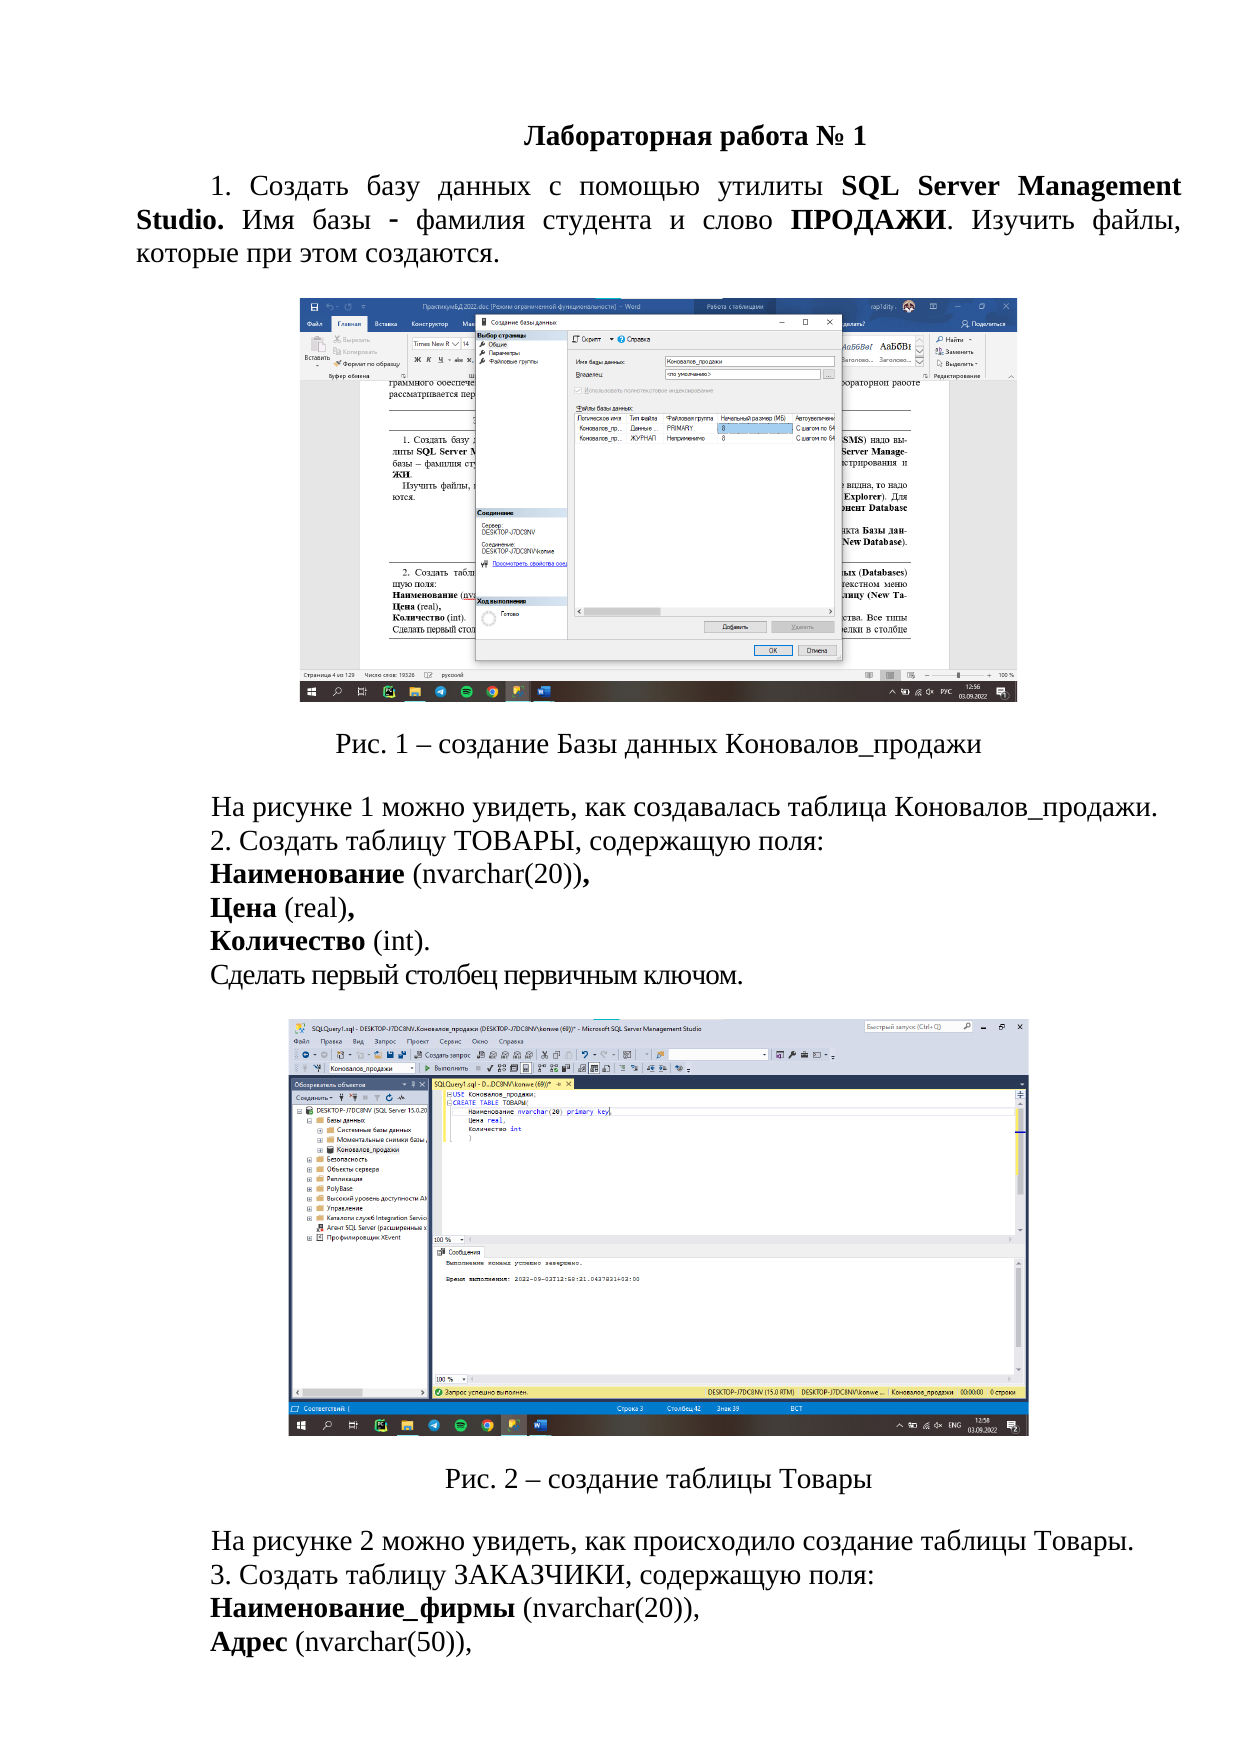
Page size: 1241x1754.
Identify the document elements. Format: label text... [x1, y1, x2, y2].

text 2. Создать таблицу ТОВАРЫ, содержащую поля: [136, 823, 1181, 856]
text Лабораторная работа № 1 [136, 118, 1181, 152]
text Адрес (nvarchar(50)), [136, 1624, 1181, 1658]
text Наименование (nvarchar(20)), [136, 856, 1181, 890]
text Сделать первый столбец первичным ключом. [136, 957, 1181, 991]
picture [288, 1019, 1029, 1436]
text Наименование_фирмы (nvarchar(20)), [136, 1591, 1181, 1624]
text 1. Создать базу данных с помощью утилиты SQL Server Management Studio. Имя базы  фамилия студента и слово ПРОДАЖИ. Изучить файлы, которые при этом создаются. [136, 168, 1181, 269]
text Цена (real), [136, 890, 1181, 923]
text На рисунке 1 можно увидеть, как создавалась таблица Коновалов_продажи. [136, 789, 1181, 823]
picture [299, 298, 1018, 702]
text На рисунке 2 можно увидеть, как происходило создание таблицы Товары. [136, 1523, 1181, 1557]
text 3. Создать таблицу ЗАКАЗЧИКИ, содержащую поля: [136, 1557, 1181, 1591]
text Рис. 2 – создание таблицы Товары [136, 1461, 1181, 1494]
text Рис. 1 – создание Базы данных Коновалов_продажи [136, 727, 1181, 760]
text Количество (int). [136, 923, 1181, 957]
